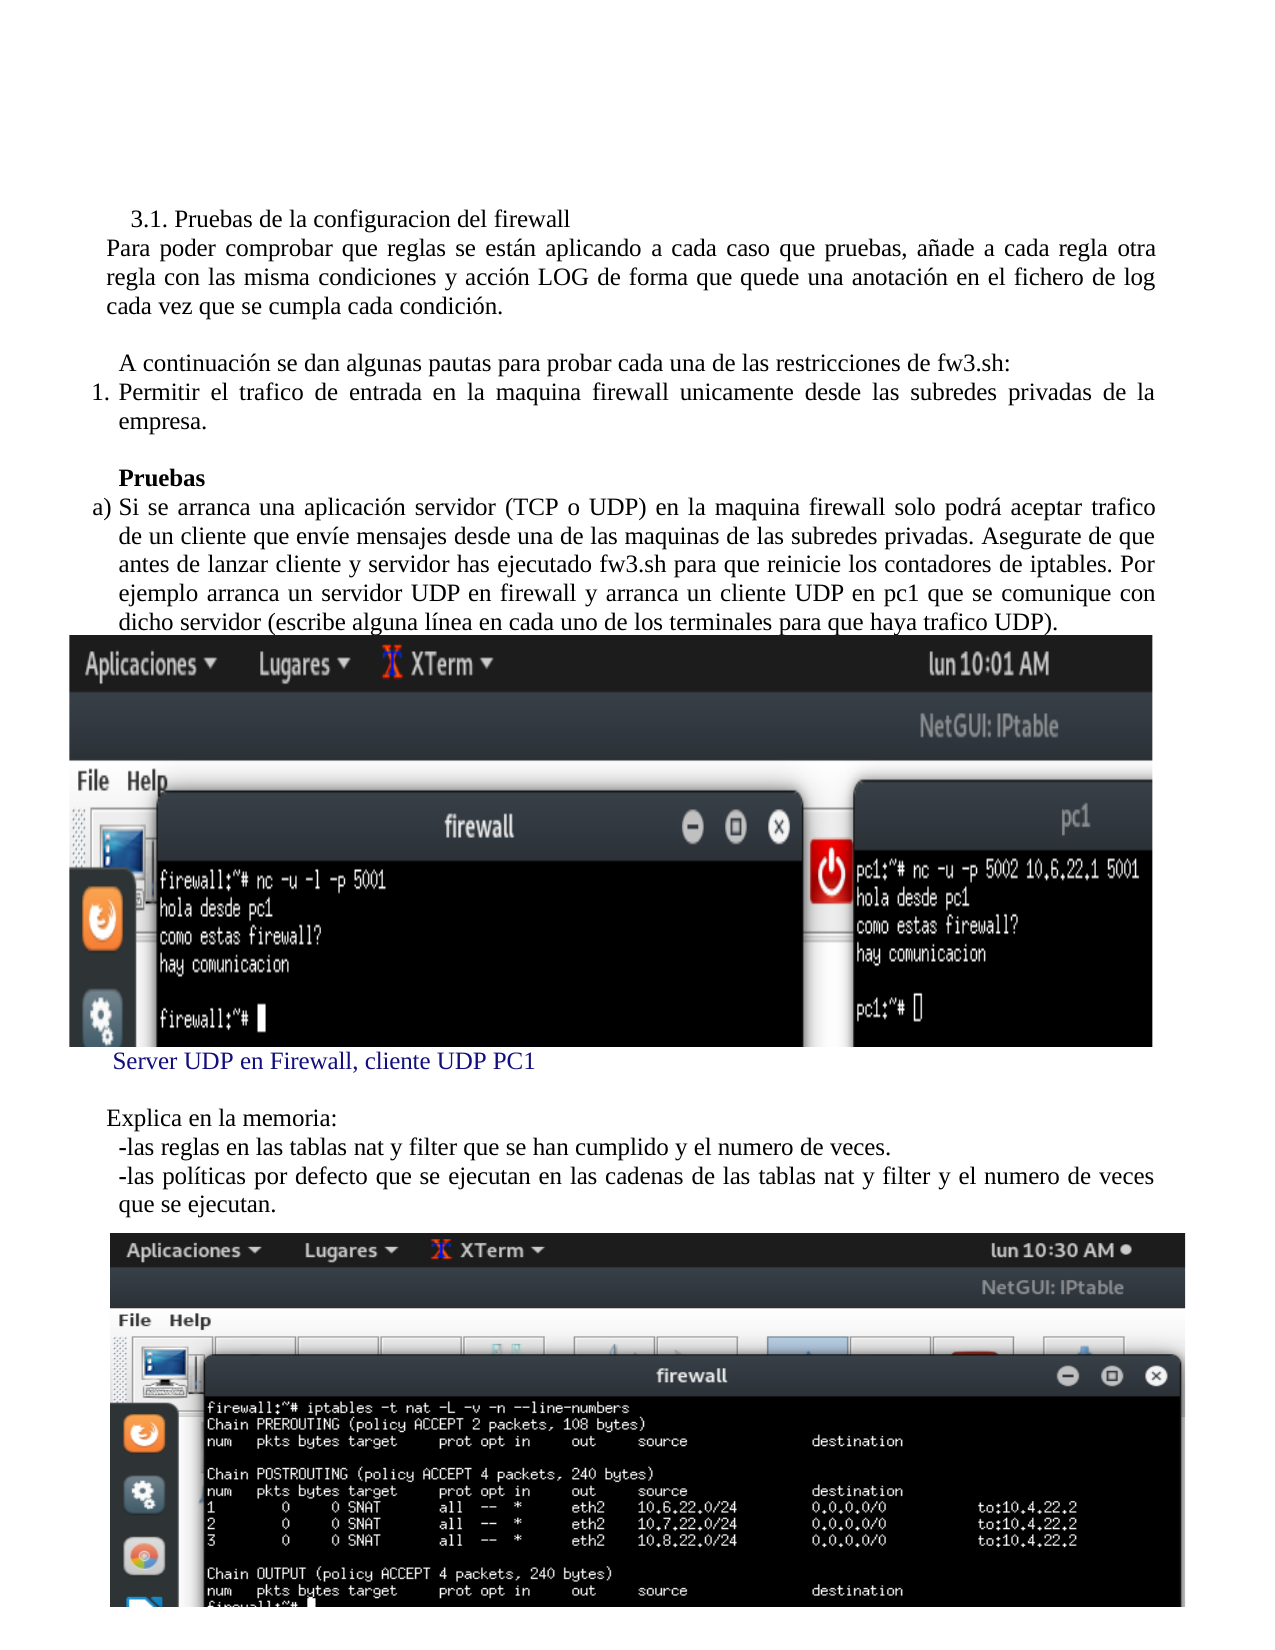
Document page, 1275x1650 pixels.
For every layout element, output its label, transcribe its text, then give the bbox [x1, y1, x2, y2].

text Para poder comprobar que reglas se están aplicando a cada caso que pruebas, añade a cada regla otra regla con las misma condiciones y acción LOG de forma que quede una anotación en el fichero de log cada vez que se cumpla cada condición. [106, 233, 1156, 319]
subtitle Pruebas [118, 463, 1167, 492]
list Si se arranca una aplicación servidor (TCP o UDP) en la maquina firewall solo podrá aceptar trafico de un cliente que envíe mensajes desde una de las maquinas de las subredes privadas. Asegurate de que antes de lanzar cliente y servidor has ejecutado fw3.sh para que reinicie los contadores de iptables. Por ejemplo arranca un servidor UDP en firewall y arranca un cliente UDP en pc1 que se comunique con dicho servidor (escribe alguna línea en cada uno de los terminales para que haya trafico UDP). [106, 492, 1156, 636]
list Permitir el trafico de entrada en la maquina firewall unicamente desde las subredes privadas de la empresa. [106, 377, 1156, 434]
text -las políticas por defecto que se ejecutan en las cadenas de las tablas nat y filter y el numero de veces que se ejecutan. [118, 1161, 1155, 1218]
text A continuación se dan algunas pautas para probar cada una de las restricciones de fw3.sh: [118, 348, 1167, 377]
text -las reglas en las tablas nat y filter que se han cumplido y el numero de veces. [118, 1132, 1167, 1161]
text Server UDP en Firewall, cliente UDP PC1 Explica en la memoria: [106, 664, 581, 1132]
list Pruebas de la configuracion del firewall [130, 204, 1167, 233]
